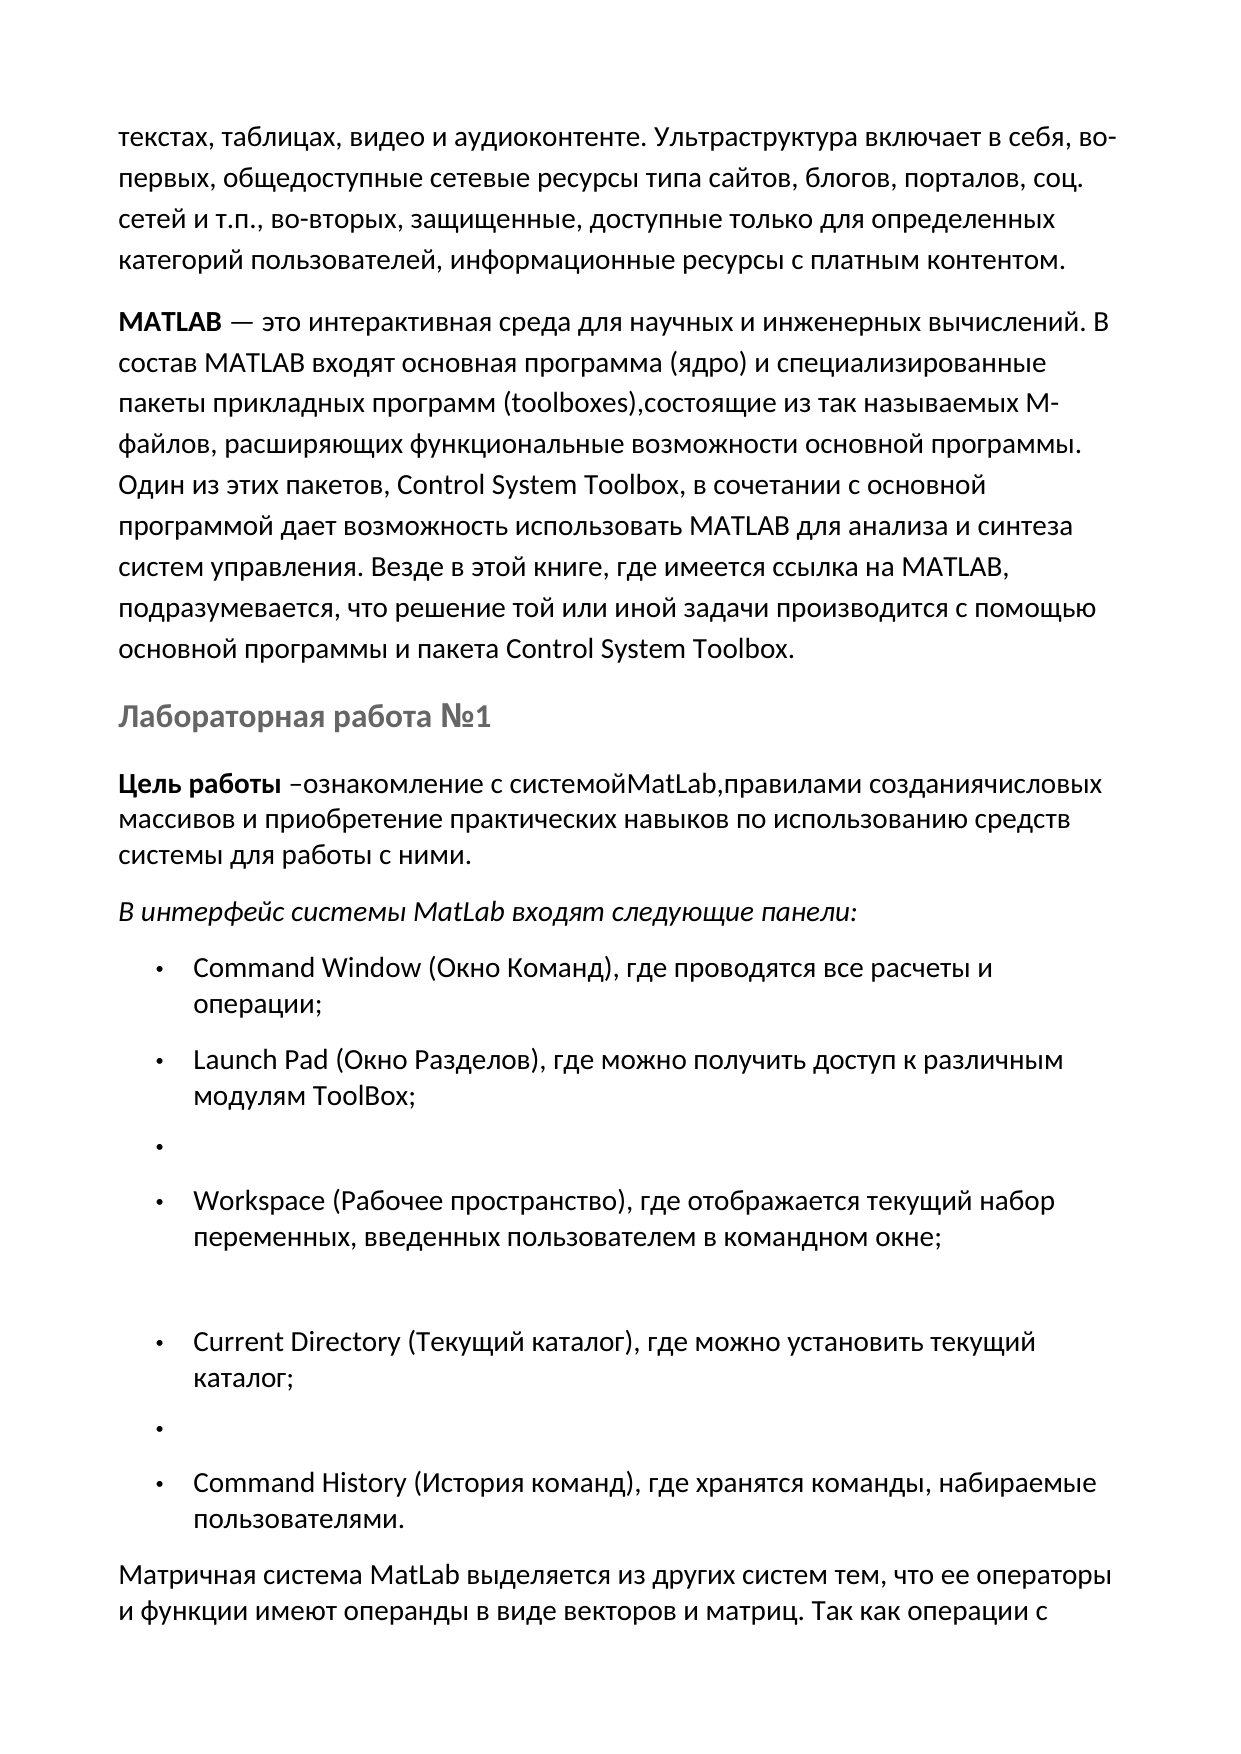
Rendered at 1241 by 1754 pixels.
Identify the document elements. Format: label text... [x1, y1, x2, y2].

text Цель работы –ознакомление с системойMatLab,правилами созданиячисловых массивов и приобретение практических навыков по использованию средств системы для работы с ними. [118, 765, 1122, 872]
text Лабораторная работа №1 [118, 692, 1122, 737]
text В интерфейс системы MatLab входят следующие панели: [118, 893, 1122, 928]
text Матричная система MatLab выделяется из других систем тем, что ее операторы и функции имеют операнды в виде векторов и матриц. Так как операции с [118, 1556, 1122, 1627]
list Current Directory (Текущий каталог), где можно установить текущий каталог; [156, 1323, 1122, 1394]
list Command Window (Окно Команд), где проводятся все расчеты и операции; [156, 949, 1122, 1020]
list Command History (История команд), где хранятся команды, набираемые пользователями. [156, 1464, 1122, 1535]
list Workspace (Рабочее пространство), где отображается текущий набор переменных, введенных пользователем в командном окне; [156, 1182, 1122, 1253]
text MATLAB — это интерактивная среда для научных и инженерных вычислений. В состав MATLAB входят основная программа (ядро) и специализированные пакеты прикладных программ (toolboxes),состоящие из так называемых М-файлов, расширяющих функциональные возможности основной программы. Один из этих пакетов, Control System Toolbox, в сочетании с основной программой дает возможность использовать MATLAB для анализа и синтеза систем управления. Везде в этой книге, где имеется ссылка на MATLAB, подразумевается, что решение той или иной задачи производится с помощью основной программы и пакета Control System Toolbox. [118, 303, 1122, 666]
text текстах, таблицах, видео и аудиоконтенте. Ультраструктура включает в себя, во-первых, общедоступные сетевые ресурсы типа сайтов, блогов, порталов, соц. сетей и т.п., во-вторых, защищенные, доступные только для определенных категорий пользователей, информационные ресурсы с платным контентом. [118, 118, 1122, 277]
list Launch Pad (Окно Разделов), где можно получить доступ к различным модулям ToolBox; [156, 1041, 1122, 1112]
